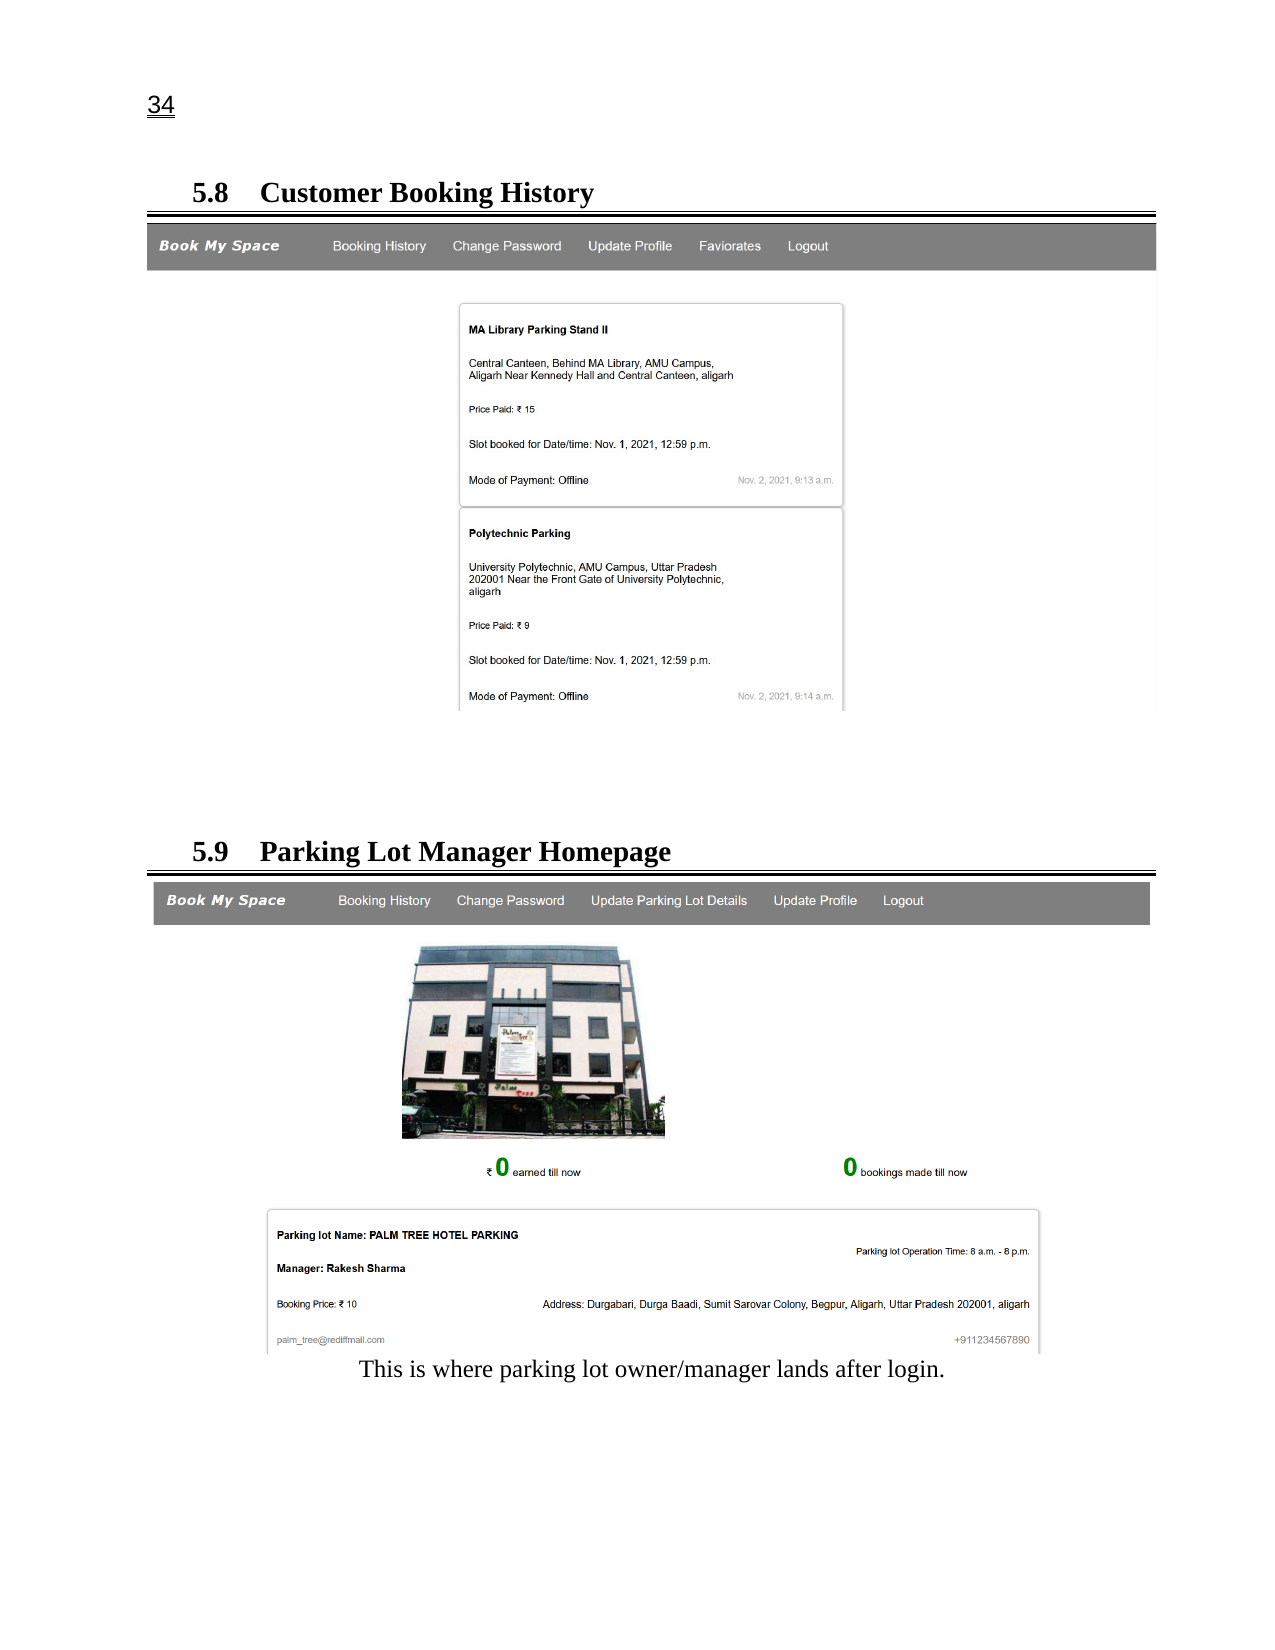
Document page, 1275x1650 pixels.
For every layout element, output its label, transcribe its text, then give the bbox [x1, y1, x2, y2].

text This is where parking lot owner/manager lands after login. [147, 882, 1156, 1383]
picture [147, 223, 1157, 711]
subtitle 5.9 Parking Lot Manager Homepage [147, 834, 1156, 870]
picture [153, 882, 1150, 1354]
subtitle 5.8 Customer Booking History [147, 175, 1156, 211]
